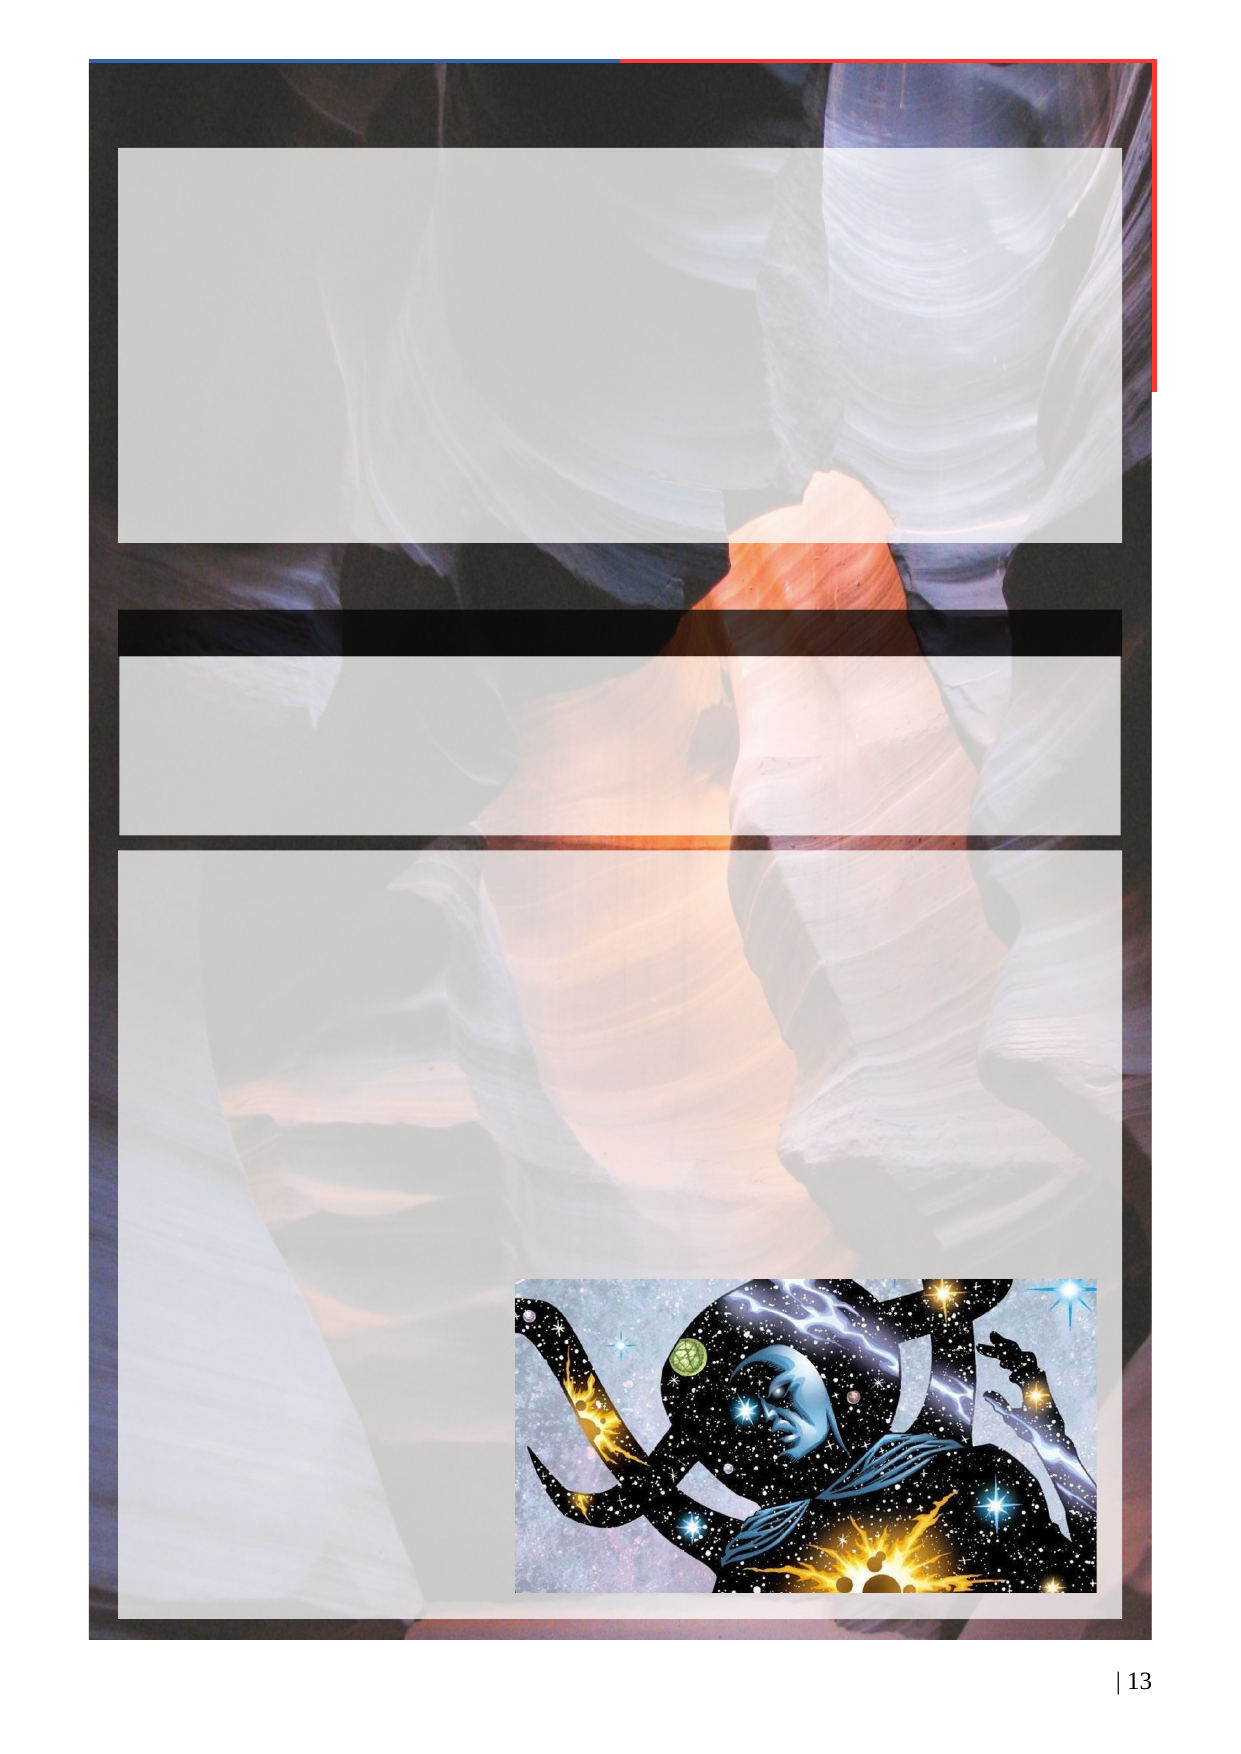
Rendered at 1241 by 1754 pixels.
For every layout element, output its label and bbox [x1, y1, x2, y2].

picture [528, 1279, 1097, 1593]
table_cell [89, 59, 620, 63]
table_cell [620, 59, 1157, 392]
